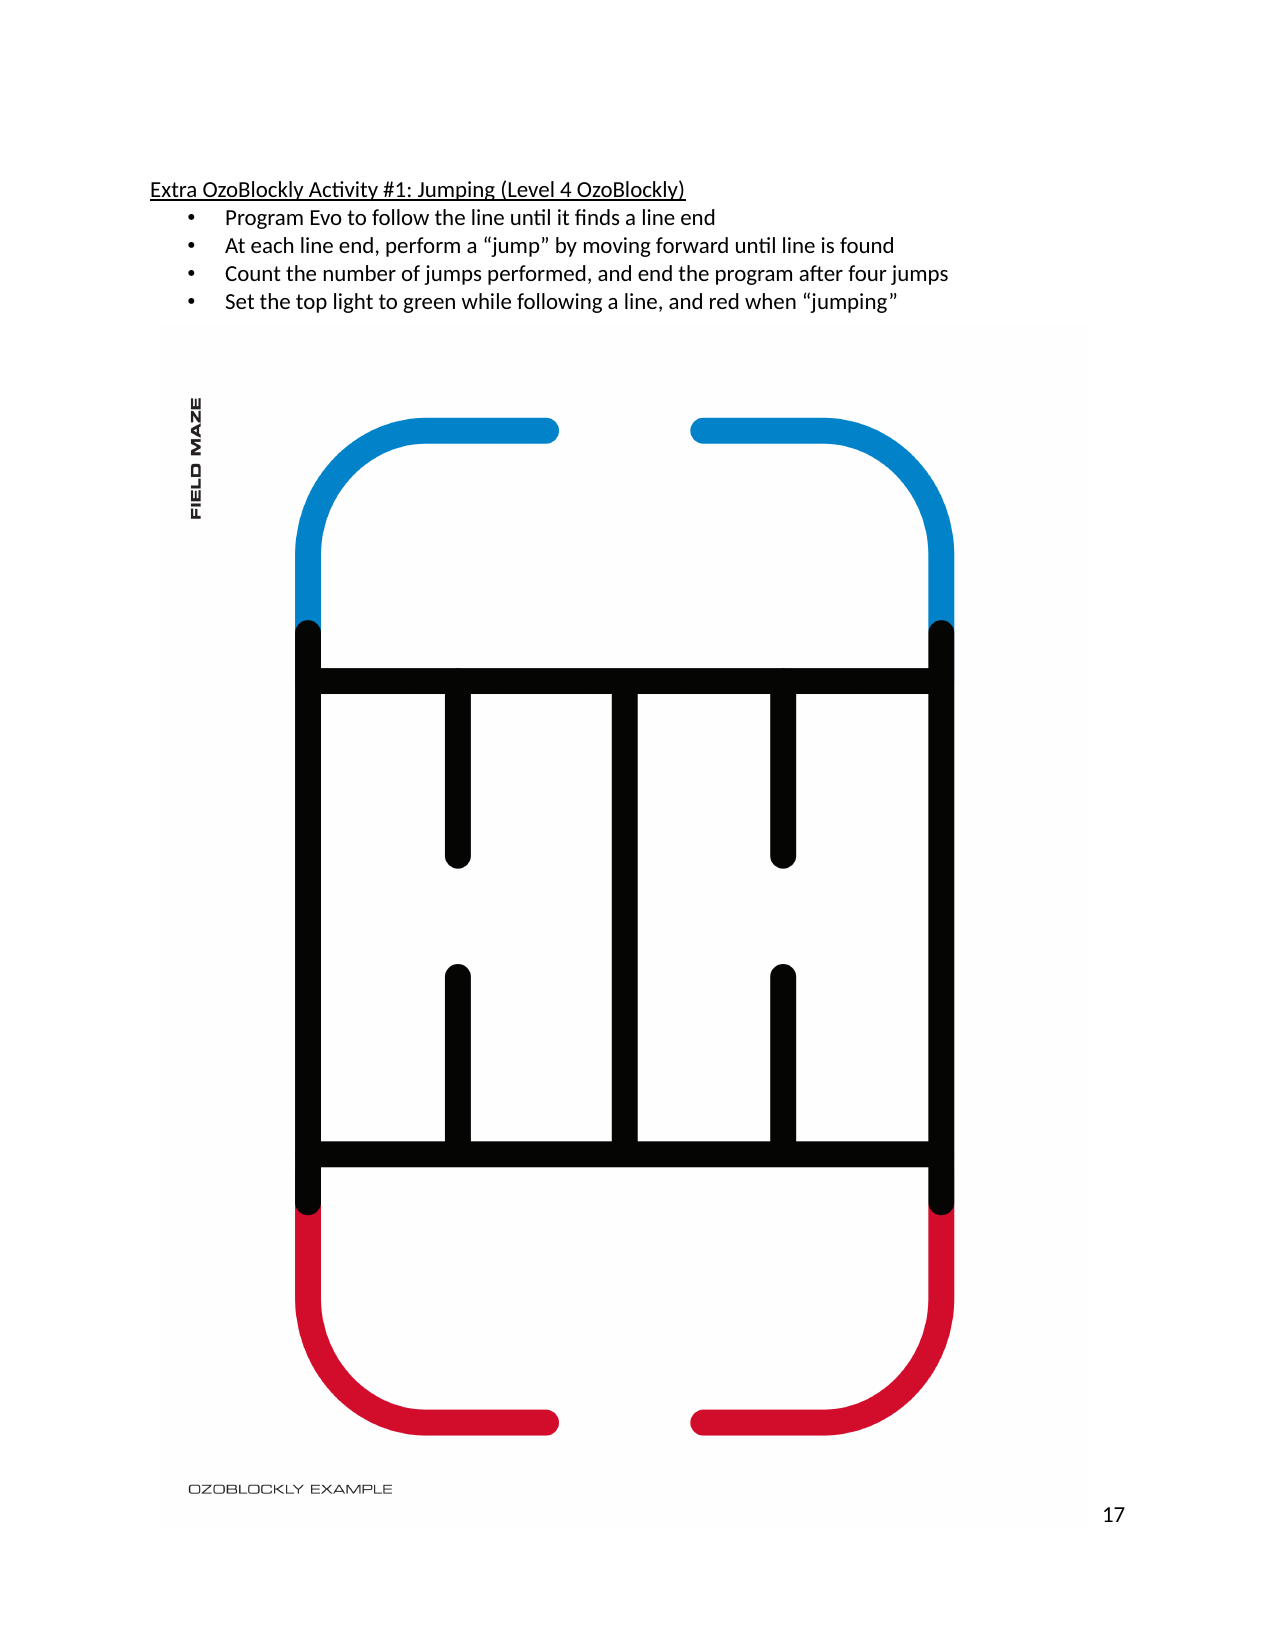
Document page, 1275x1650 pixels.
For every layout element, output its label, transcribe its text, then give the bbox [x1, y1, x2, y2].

subtitle Extra OzoBlockly Activity #1: Jumping (Level 4 OzoBlockly) [150, 175, 1125, 203]
list At each line end, perform a “jump” by moving forward until line is found [187, 231, 1125, 259]
list Set the top light to green while following a line, and red when “jumping” [187, 287, 1125, 315]
picture [159, 324, 1090, 1529]
list Program Evo to follow the line until it finds a line end [187, 203, 1125, 231]
list Count the number of jumps performed, and end the program after four jumps [187, 259, 1125, 287]
